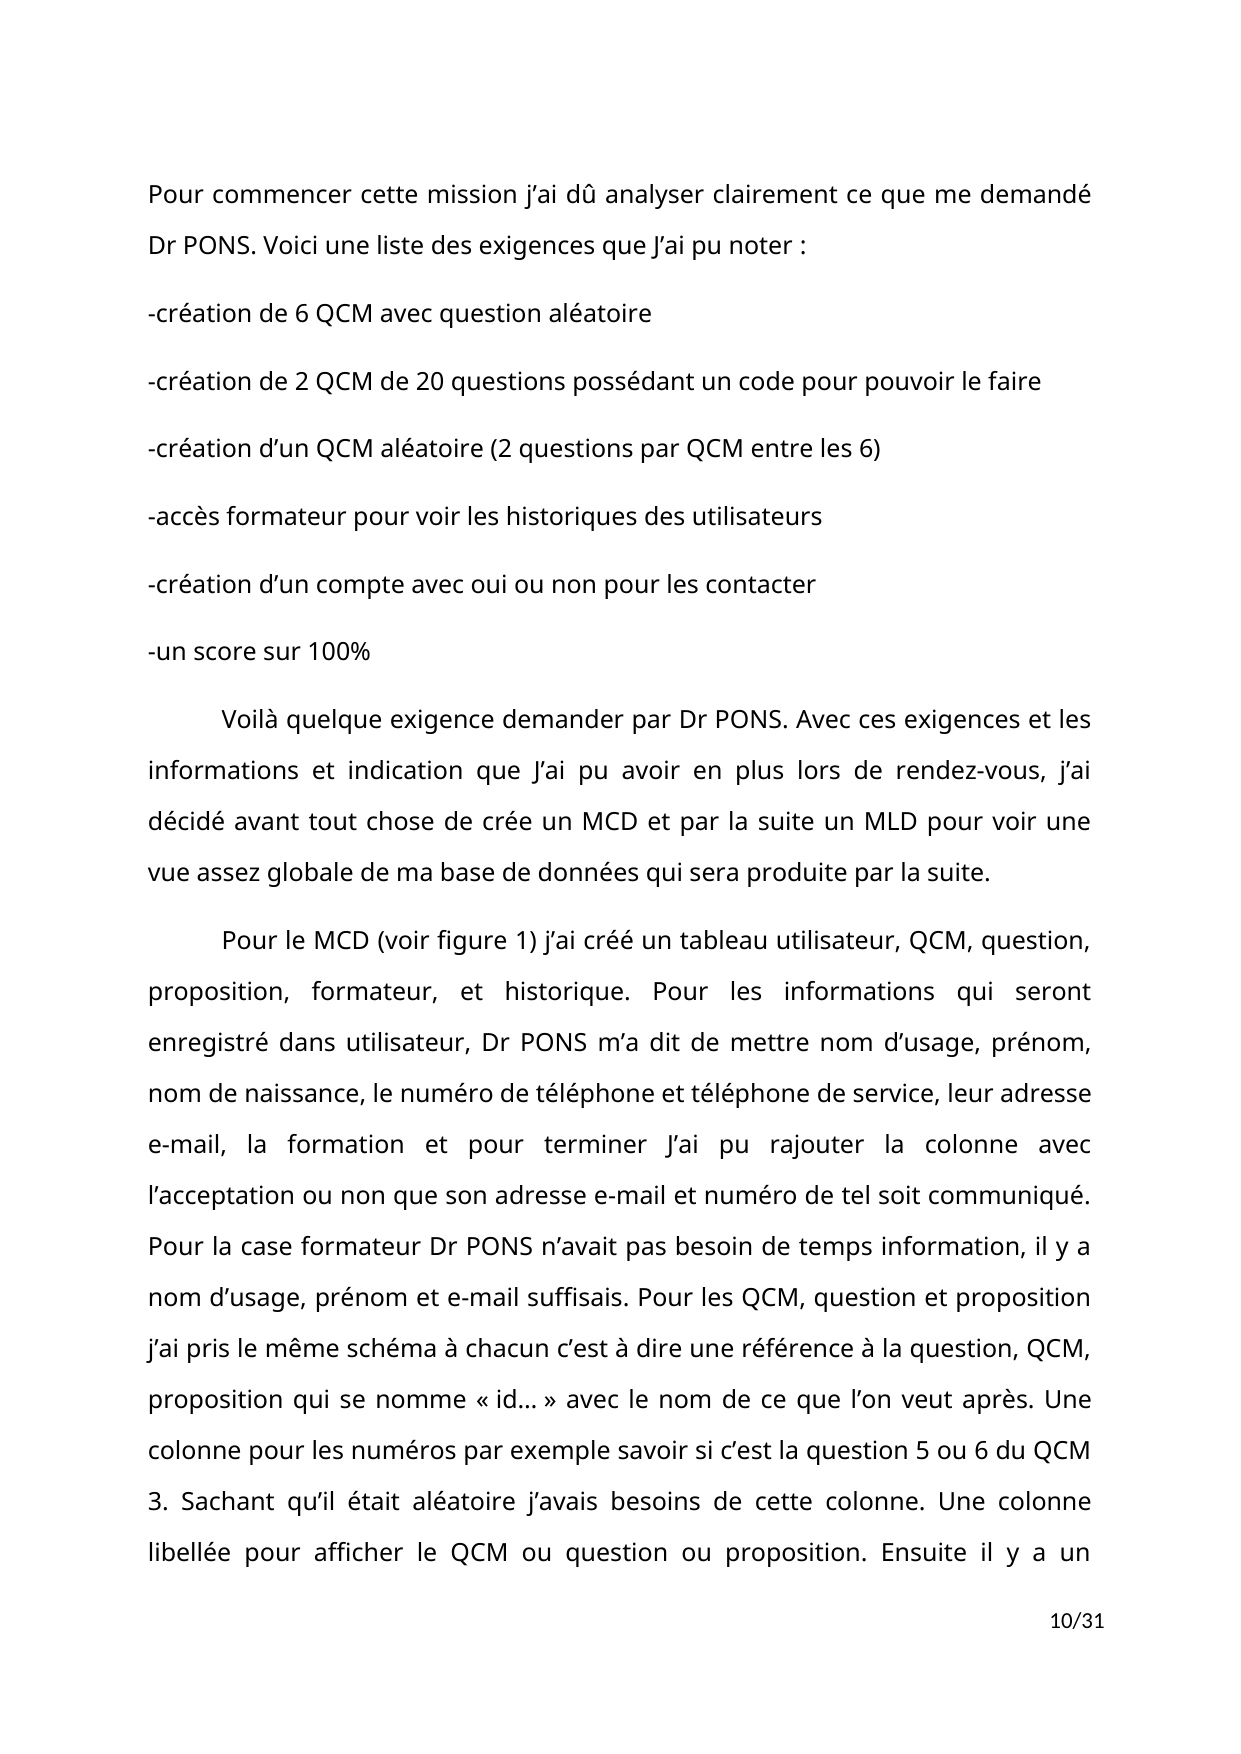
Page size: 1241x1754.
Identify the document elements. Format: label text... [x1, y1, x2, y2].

text Voilà quelque exigence demander par Dr PONS. Avec ces exigences et les informations et indication que J’ai pu avoir en plus lors de rendez-vous, j’ai décidé avant tout chose de crée un MCD et par la suite un MLD pour voir une vue assez globale de ma base de données qui sera produite par la suite. [148, 702, 1093, 889]
text -création de 2 QCM de 20 questions possédant un code pour pouvoir le faire [148, 363, 1093, 397]
text -un score sur 100% [148, 634, 1093, 668]
text -accès formateur pour voir les historiques des utilisateurs [148, 499, 1093, 533]
text -création de 6 QCM avec question aléatoire [148, 296, 1093, 329]
text Pour commencer cette mission j’ai dû analyser clairement ce que me demandé Dr PONS. Voici une liste des exigences que J’ai pu noter : [148, 177, 1093, 262]
text -création d’un QCM aléatoire (2 questions par QCM entre les 6) [148, 431, 1093, 465]
text -création d’un compte avec oui ou non pour les contacter [148, 566, 1093, 600]
text Pour le MCD (voir figure 1) j’ai créé un tableau utilisateur, QCM, question, proposition, formateur, et historique. Pour les informations qui seront enregistré dans utilisateur, Dr PONS m’a dit de mettre nom d’usage, prénom, nom de naissance, le numéro de téléphone et téléphone de service, leur adresse e-mail, la formation et pour terminer J’ai pu rajouter la colonne avec l’acceptation ou non que son adresse e-mail et numéro de tel soit communiqué. Pour la case formateur Dr PONS n’avait pas besoin de temps information, il y a nom d’usage, prénom et e-mail suffisais. Pour les QCM, question et proposition j’ai pris le même schéma à chacun c’est à dire une référence à la question, QCM, proposition qui se nomme « id… » avec le nom de ce que l’on veut après. Une colonne pour les numéros par exemple savoir si c’est la question 5 ou 6 du QCM 3. Sachant qu’il était aléatoire j’avais besoins de cette colonne. Une colonne libellée pour afficher le QCM ou question ou proposition. Ensuite il y a un [148, 923, 1093, 1569]
